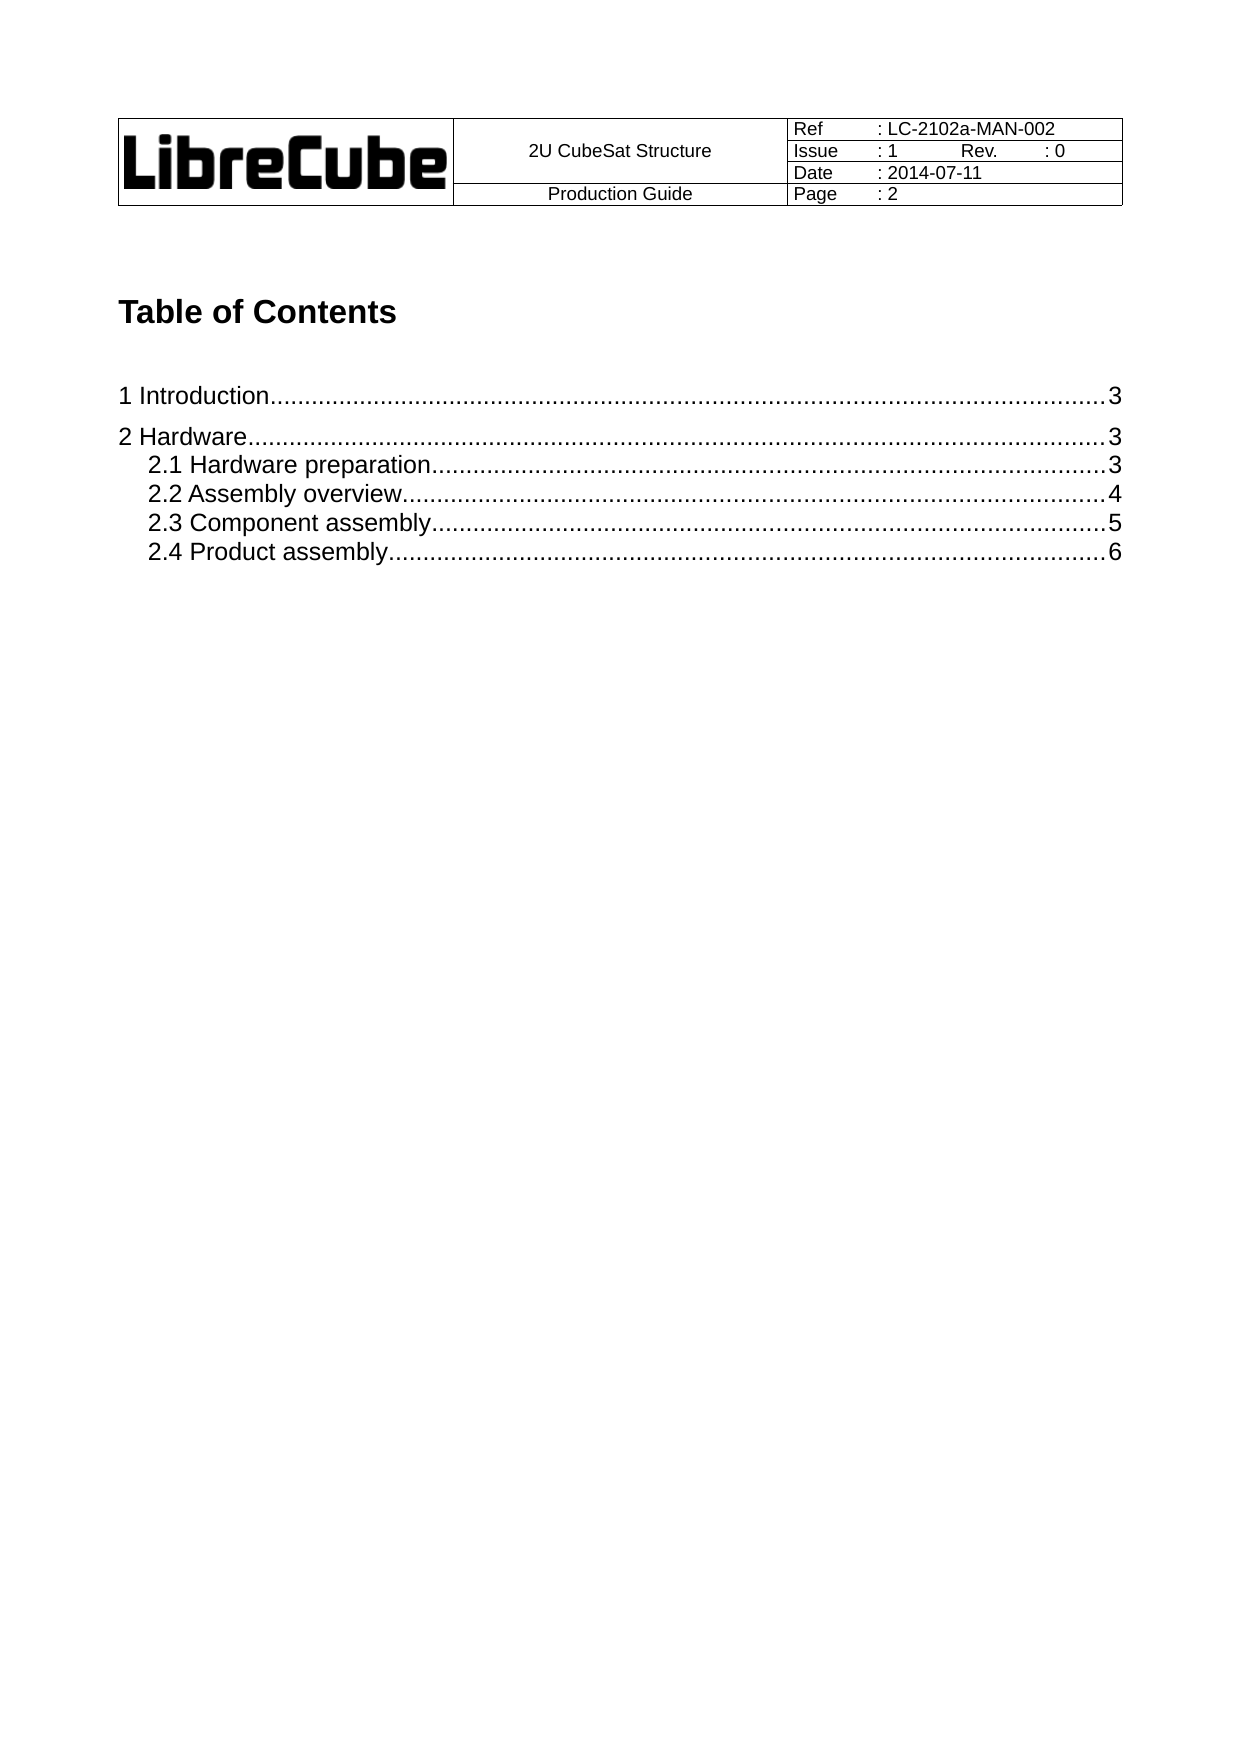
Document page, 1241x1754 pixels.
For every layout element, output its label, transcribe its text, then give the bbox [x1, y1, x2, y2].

text 2 Hardware 3 [118, 421, 1122, 450]
text 2.4 Product assembly 6 [148, 536, 1122, 565]
subtitle Table of Contents [118, 292, 1122, 330]
text 1 Introduction 3 [118, 381, 1122, 409]
text 2.3 Component assembly 5 [148, 508, 1122, 536]
picture [124, 134, 447, 189]
text 2.2 Assembly overview 4 [148, 479, 1122, 508]
text 2.1 Hardware preparation 3 [148, 450, 1122, 479]
